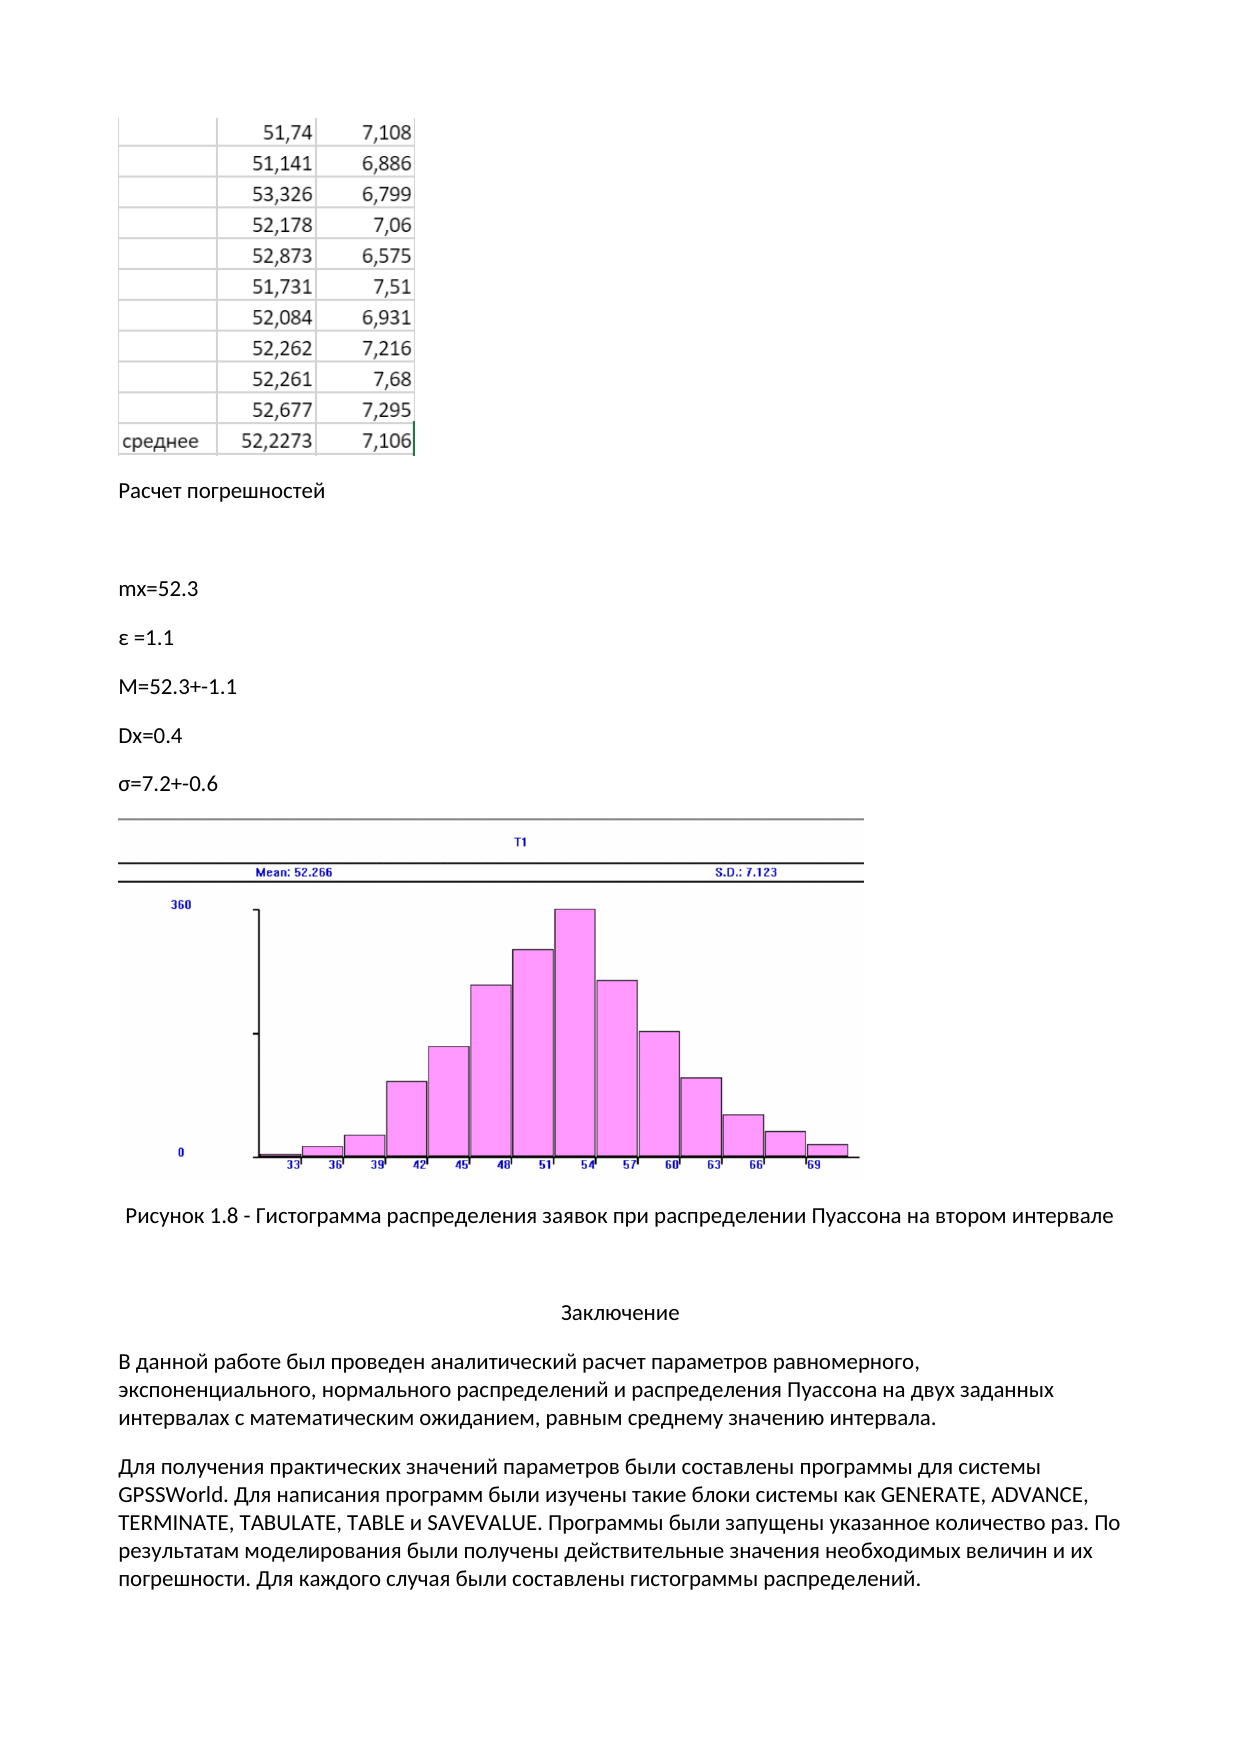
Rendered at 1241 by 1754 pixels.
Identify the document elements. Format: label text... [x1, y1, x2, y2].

text В данной работе был проведен аналитический расчет параметров равномерного, экспоненциального, нормального распределений и распределения Пуассона на двух заданных интервалах с математическим ожиданием, равным среднему значению интервала. [118, 1347, 1122, 1431]
text mx=52.3 [118, 574, 1122, 602]
text Рисунок 1.8 - Гистограмма распределения заявок при распределении Пуассона на втором интервале [118, 1201, 1122, 1229]
text σ=7.2+-0.6 [118, 769, 1122, 798]
text M=52.3+-1.1 [118, 672, 1122, 700]
text Расчет погрешностей [118, 476, 1122, 504]
text Dx=0.4 [118, 721, 1122, 749]
text ε =1.1 [118, 623, 1122, 651]
text Заключение [118, 1298, 1122, 1326]
text Для получения практических значений параметров были составлены программы для системы GPSSWorld. Для написания программ были изучены такие блоки системы как GENERATE, ADVANCE, TERMINATE, TABULATE, TABLE и SAVEVALUE. Программы были запущены указанное количество раз. По результатам моделирования были получены действительные значения необходимых величин и их погрешности. Для каждого случая были составлены гистограммы распределений. [118, 1452, 1122, 1592]
